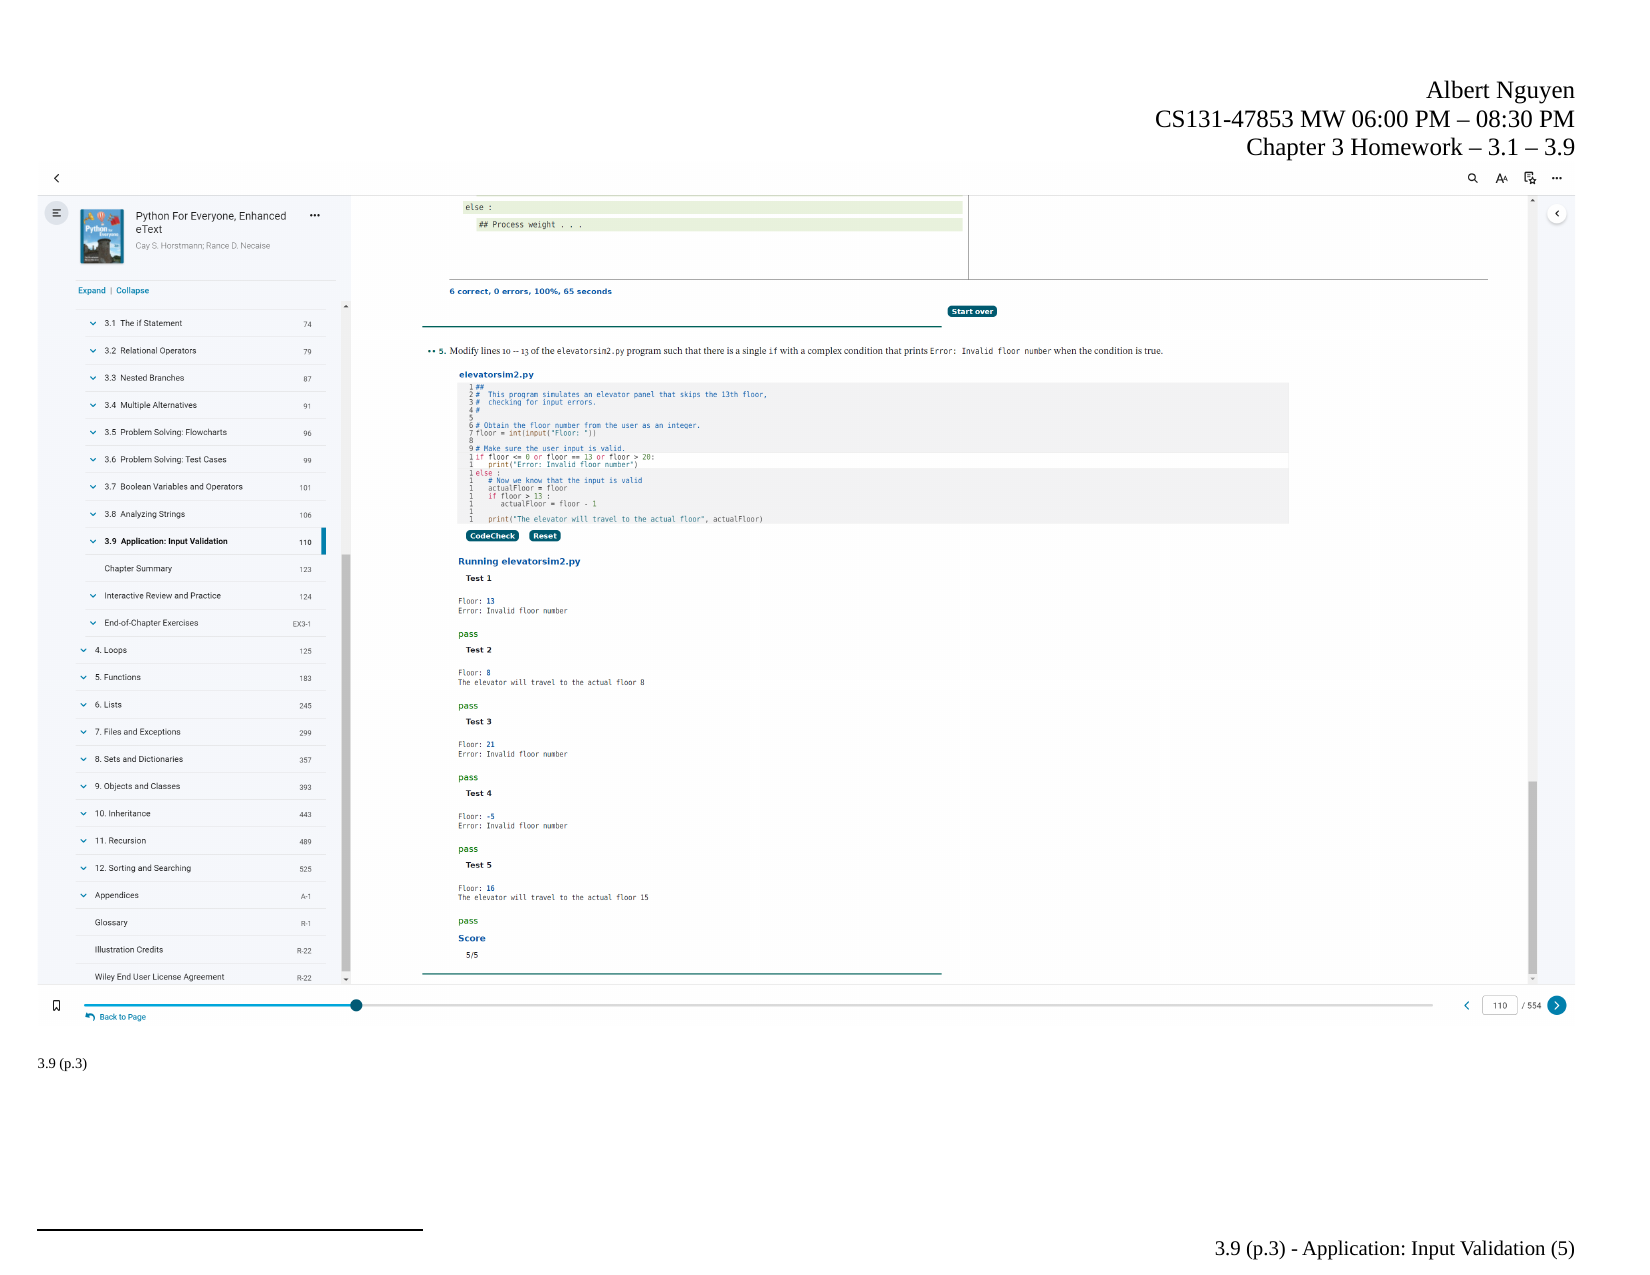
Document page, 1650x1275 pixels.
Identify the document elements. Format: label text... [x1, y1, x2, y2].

text - Application: Input Validation (5) [37, 1236, 1575, 1260]
picture [37, 161, 1575, 1026]
